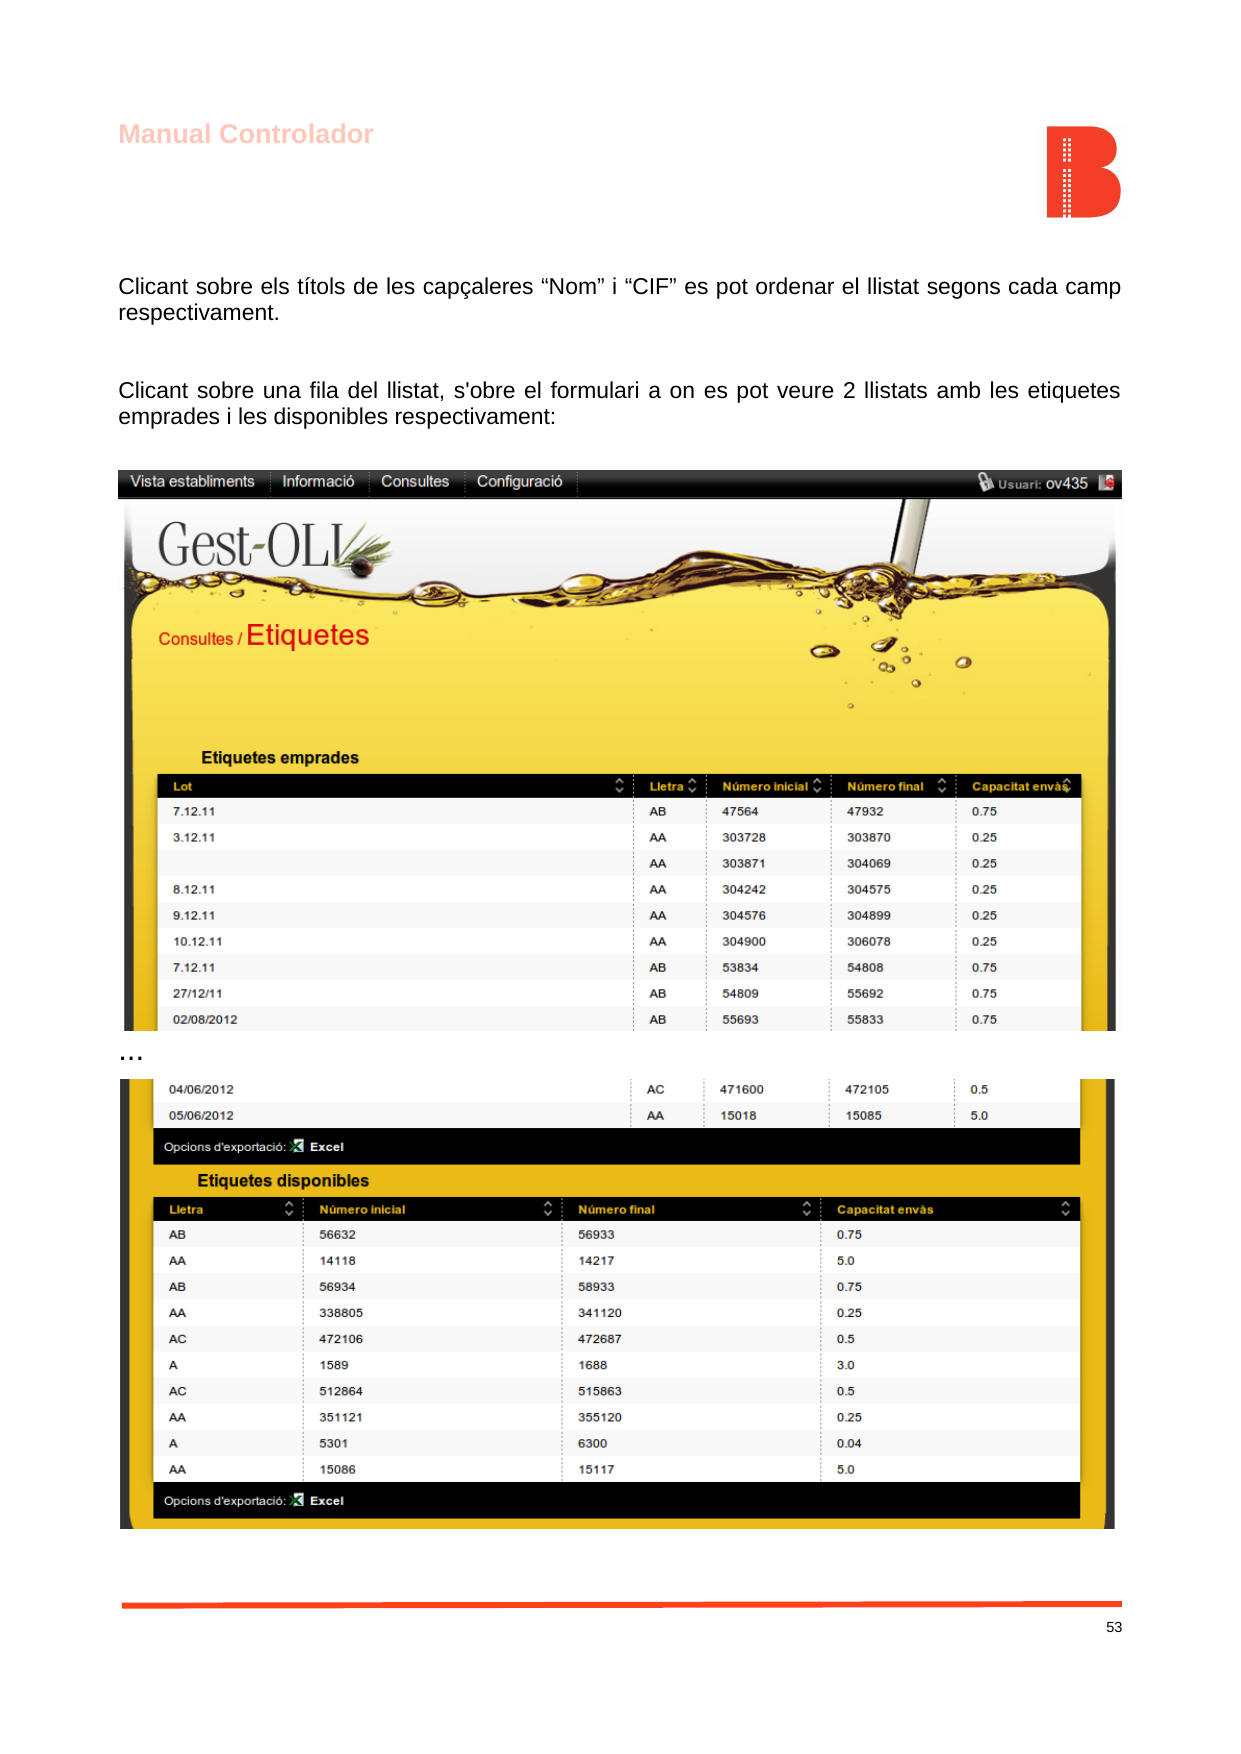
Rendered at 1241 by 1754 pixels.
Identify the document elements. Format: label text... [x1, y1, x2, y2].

picture [118, 1079, 1123, 1529]
text Clicant sobre els títols de les capçaleres “Nom” i “CIF” es pot ordenar el llistat segons cada camp respectivament. [118, 273, 1122, 325]
text Clicant sobre una fila del llistat, s'obre el formulari a on es pot veure 2 llistats amb les etiquetes emprades i les disponibles respectivament: [118, 377, 1122, 429]
picture [1036, 124, 1130, 221]
text ... [118, 1031, 1122, 1067]
picture [118, 470, 1123, 1031]
